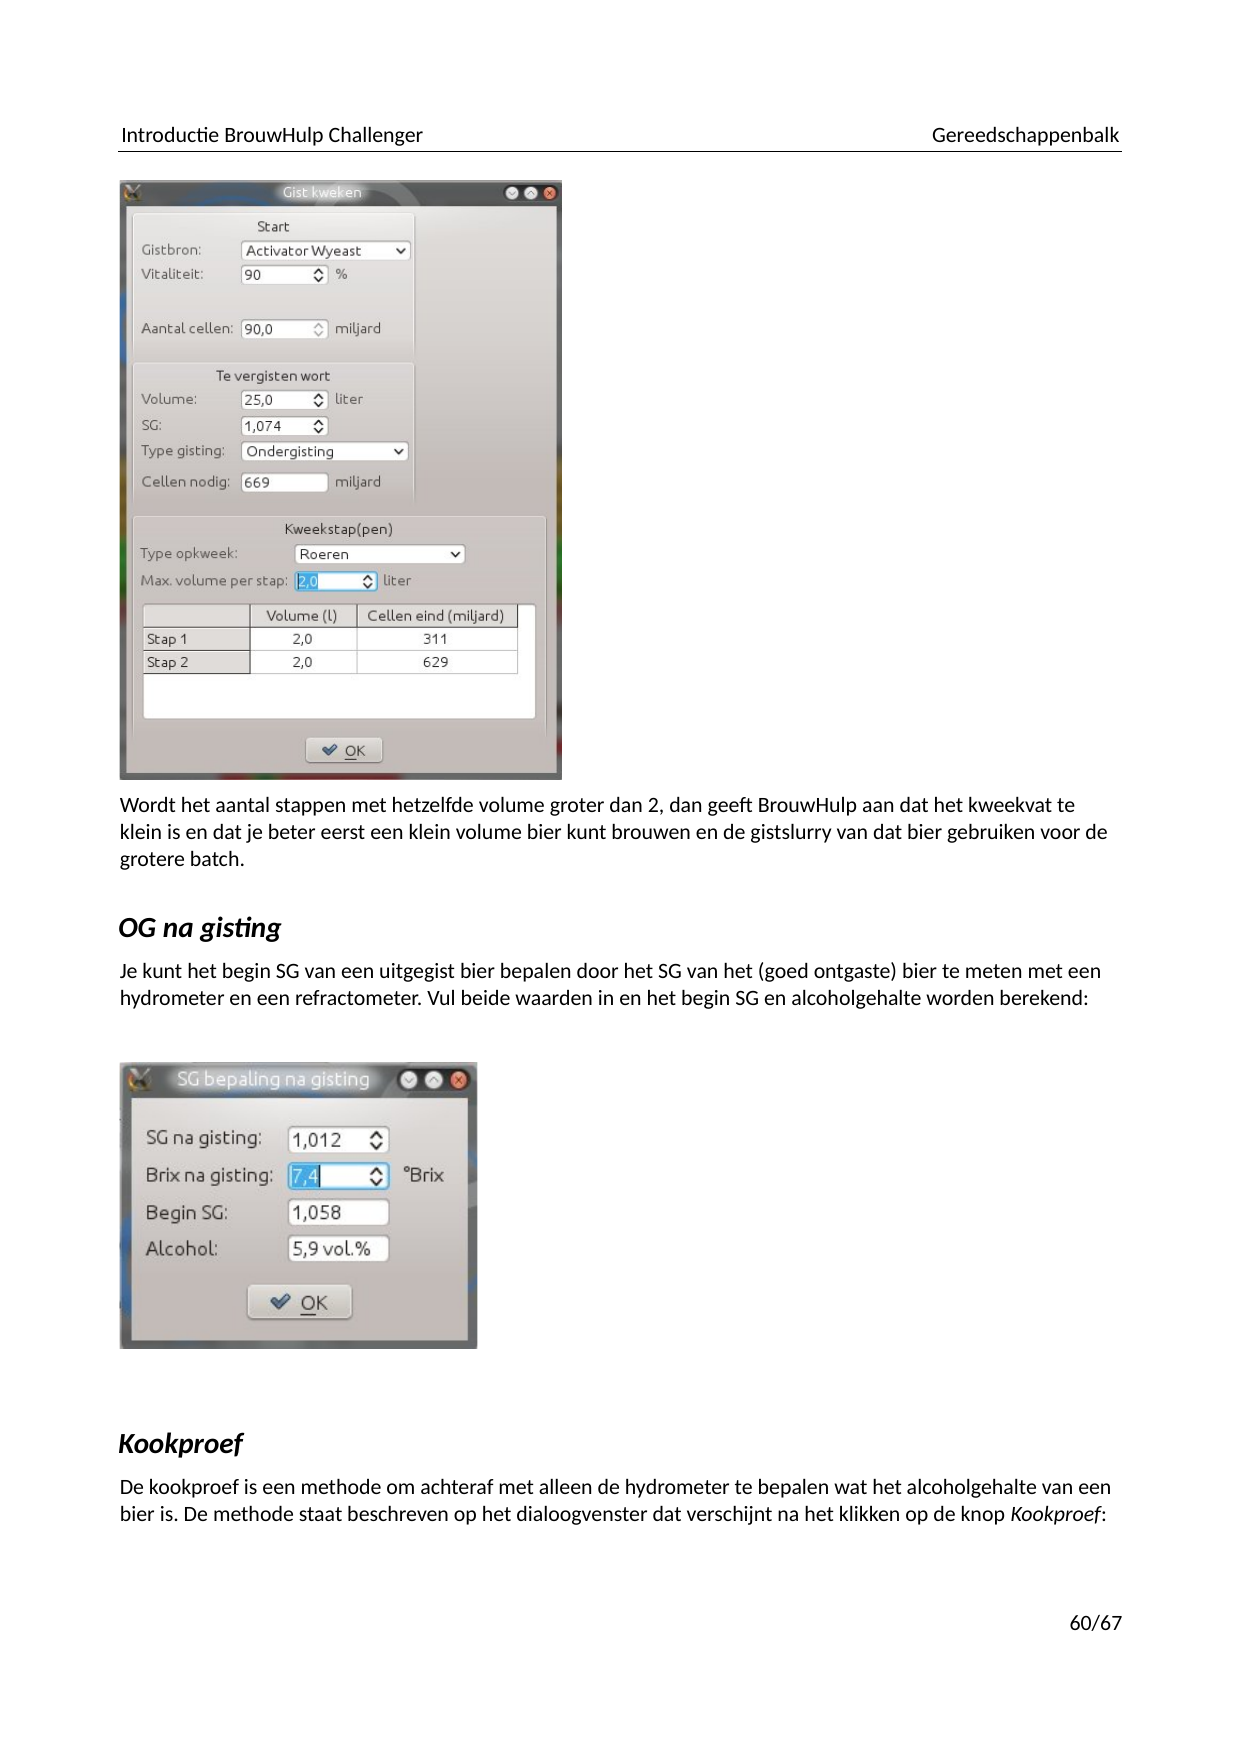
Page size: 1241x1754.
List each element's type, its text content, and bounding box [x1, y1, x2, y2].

picture [119, 180, 562, 780]
picture [119, 1062, 478, 1349]
text Je kunt het begin SG van een uitgegist bier bepalen door het SG van het (goed ontgaste) bier te meten met een hydrometer en een refractometer. Vul beide waarden in en het begin SG en alcoholgehalte worden berekend: [119, 957, 1122, 1011]
subtitle OG na gisting [118, 909, 1122, 945]
text De kookproef is een methode om achteraf met alleen de hydrometer te bepalen wat het alcoholgehalte van een bier is. De methode staat beschreven op het dialoogvenster dat verschijnt na het klikken op de knop Kookproef: [119, 1473, 1122, 1527]
subtitle Kookproef [118, 1425, 1122, 1461]
text Wordt het aantal stappen met hetzelfde volume groter dan 2, dan geeft BrouwHulp aan dat het kweekvat te klein is en dat je beter eerst een klein volume bier kunt brouwen en de gistslurry van dat bier gebruiken voor de grotere batch. [119, 792, 1122, 872]
